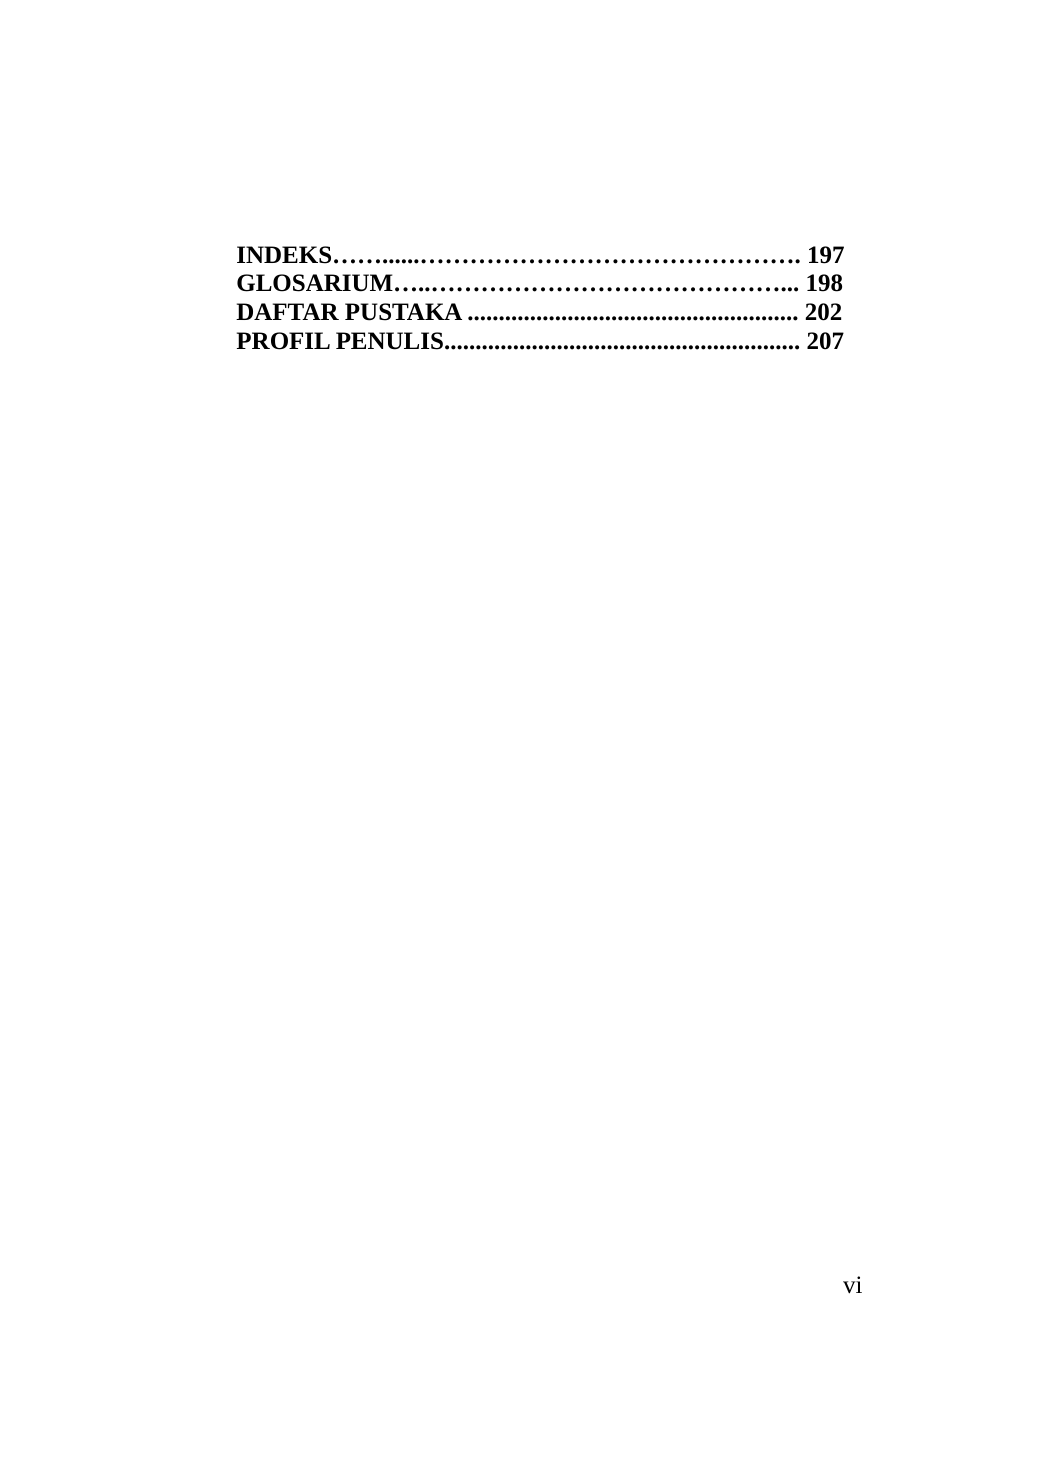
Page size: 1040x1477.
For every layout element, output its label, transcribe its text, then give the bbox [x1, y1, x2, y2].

text PROFIL PENULIS......................................................... 207 [236, 326, 862, 355]
text DAFTAR PUSTAKA ..................................................... 202 [236, 297, 862, 326]
text GLOSARIUM…..……………………………………... 198 [236, 268, 862, 297]
text INDEKS……......………………………………………. 197 [236, 240, 862, 268]
